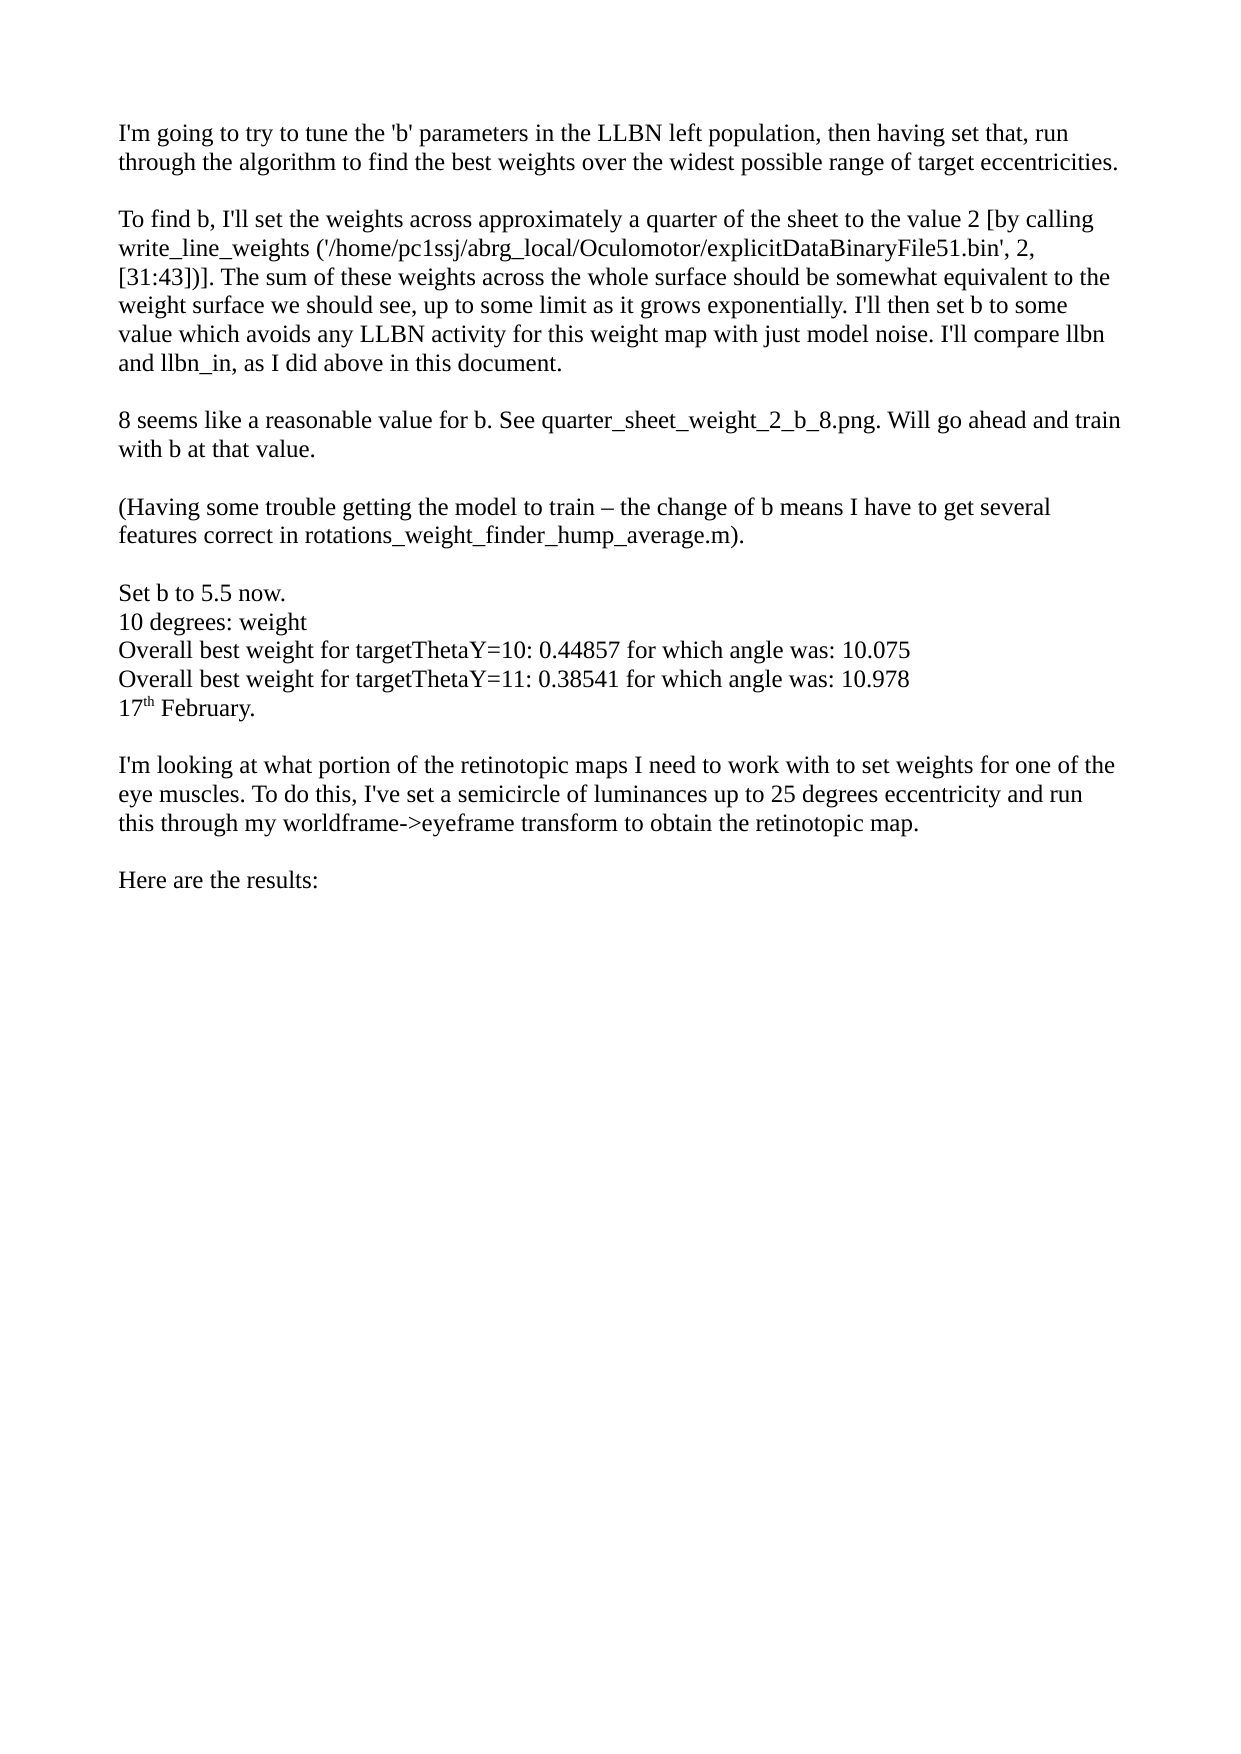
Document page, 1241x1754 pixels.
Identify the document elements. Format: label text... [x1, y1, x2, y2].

text I'm going to try to tune the 'b' parameters in the LLBN left population, then having set that, run through the algorithm to find the best weights over the widest possible range of target eccentricities. [118, 118, 1122, 176]
text (Having some trouble getting the model to train – the change of b means I have to get several features correct in rotations_weight_finder_hump_average.m). [118, 492, 1122, 549]
text Overall best weight for targetThetaY=11: 0.38541 for which angle was: 10.978 [118, 664, 1122, 693]
text Set b to 5.5 now. [118, 578, 1122, 607]
text To find b, I'll set the weights across approximately a quarter of the sheet to the value 2 [by calling write_line_weights ('/home/pc1ssj/abrg_local/Oculomotor/explicitDataBinaryFile51.bin', 2, [31:43])]. The sum of these weights across the whole surface should be somewhat equivalent to the weight surface we should see, up to some limit as it grows exponentially. I'll then set b to some value which avoids any LLBN activity for this weight map with just model noise. I'll compare llbn and llbn_in, as I did above in this document. [118, 204, 1122, 377]
text 8 seems like a reasonable value for b. See quarter_sheet_weight_2_b_8.png. Will go ahead and train with b at that value. [118, 406, 1122, 463]
text 10 degrees: weight [118, 607, 1122, 636]
text I'm looking at what portion of the retinotopic maps I need to work with to set weights for one of the eye muscles. To do this, I've set a semicircle of luminances up to 25 degrees eccentricity and run this through my worldframe->eyeframe transform to obtain the retinotopic map. [118, 751, 1122, 837]
text Here are the results: [118, 866, 1122, 894]
text 17th February. [118, 693, 1122, 722]
text Overall best weight for targetThetaY=10: 0.44857 for which angle was: 10.075 [118, 636, 1122, 664]
